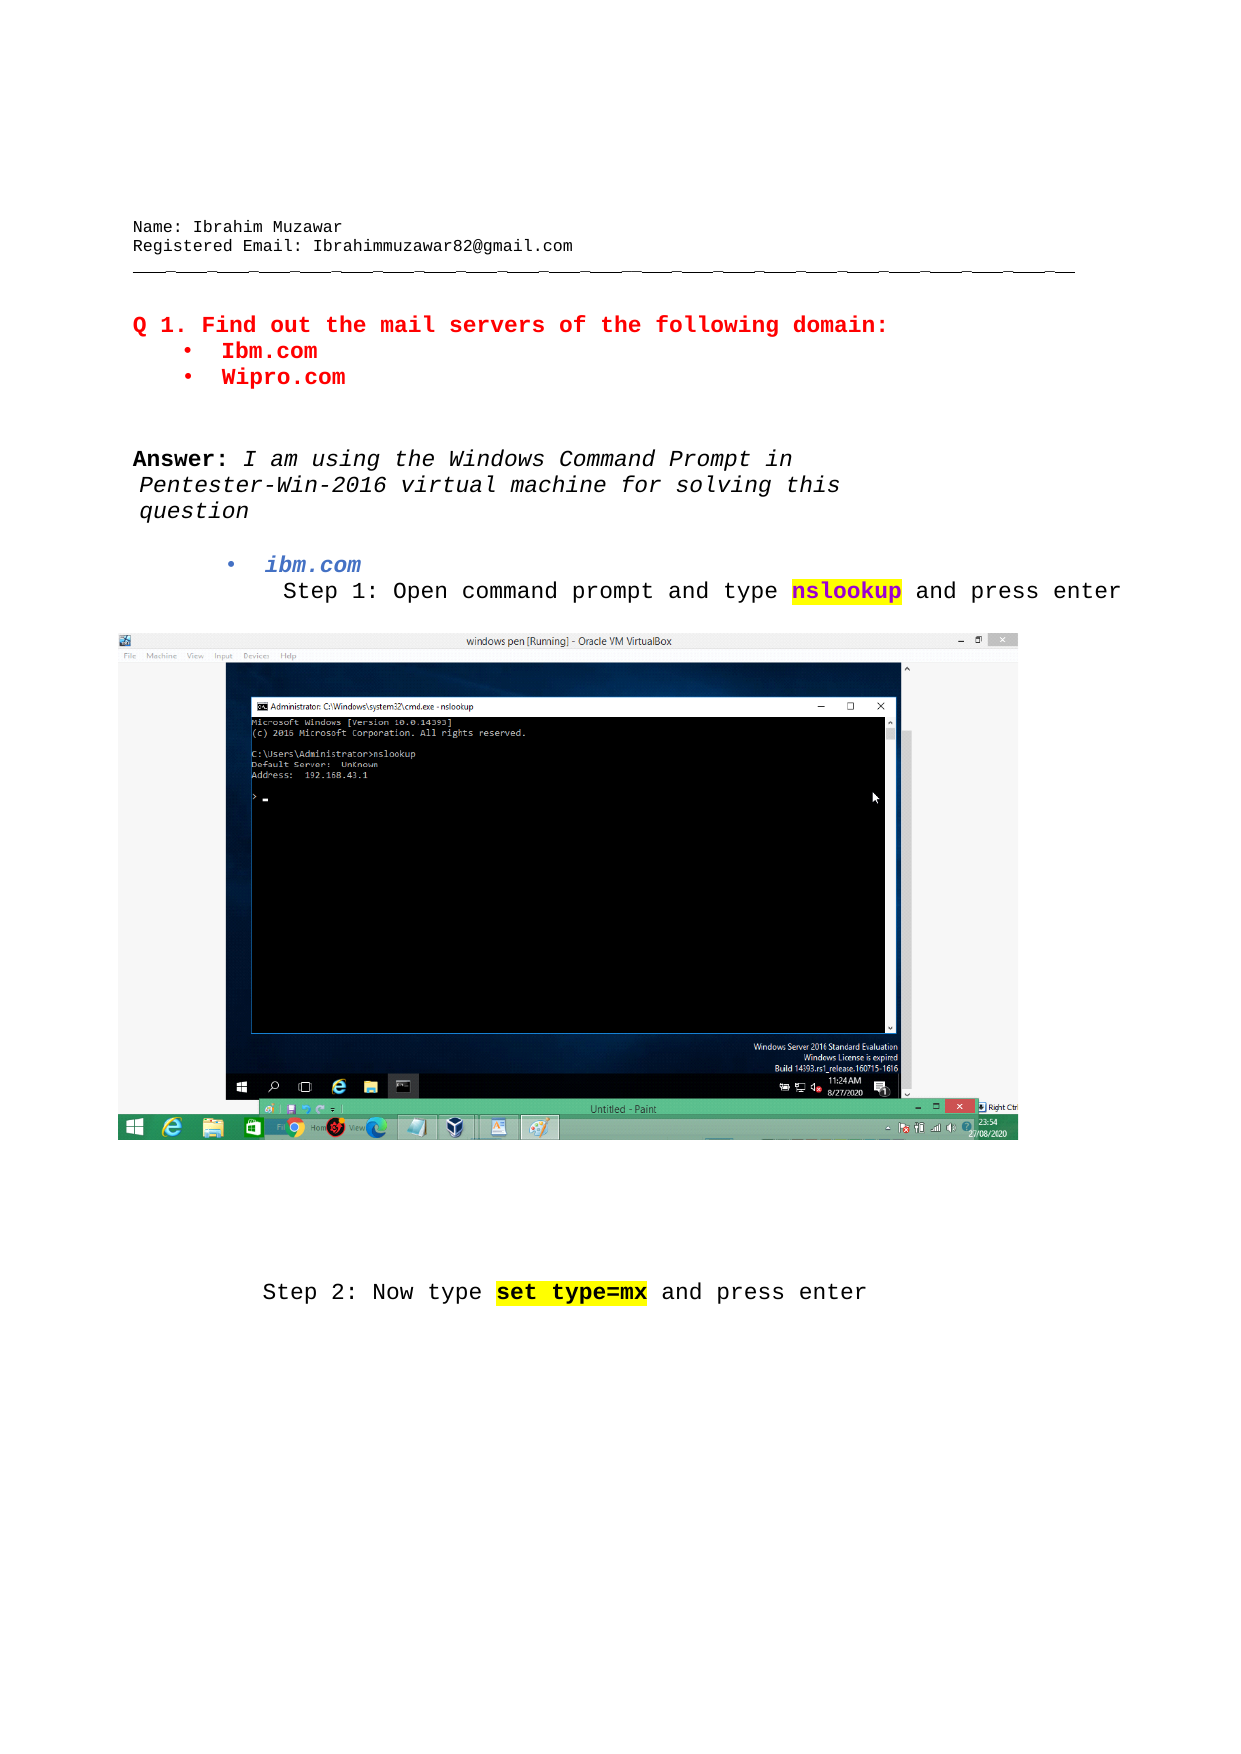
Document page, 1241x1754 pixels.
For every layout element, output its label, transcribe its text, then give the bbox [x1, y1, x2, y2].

text Step 2: Now type set type=mx and press enter [262, 1281, 1122, 1306]
text Step 1: Open command prompt and type nslookup and press enter [283, 579, 1122, 605]
text Registered Email: Ibrahimmuzawar82@gmail.com [133, 237, 1122, 256]
list Ibm.com [173, 339, 1122, 365]
text _ _ _ _ _ _ _ _ _ _ _ __ _ _ _ _ _ _ _ _ _ _ [133, 256, 1122, 275]
list ibm.com [216, 553, 1122, 579]
text Answer: I am using the Windows Command Prompt in Pentester-Win-2016 virtual machine for solving this question [133, 447, 934, 525]
text Name: Ibrahim Muzawar [133, 218, 1122, 237]
list Wipro.com [174, 365, 1122, 391]
text Q 1. Find out the mail servers of the following domain: [133, 313, 1122, 339]
